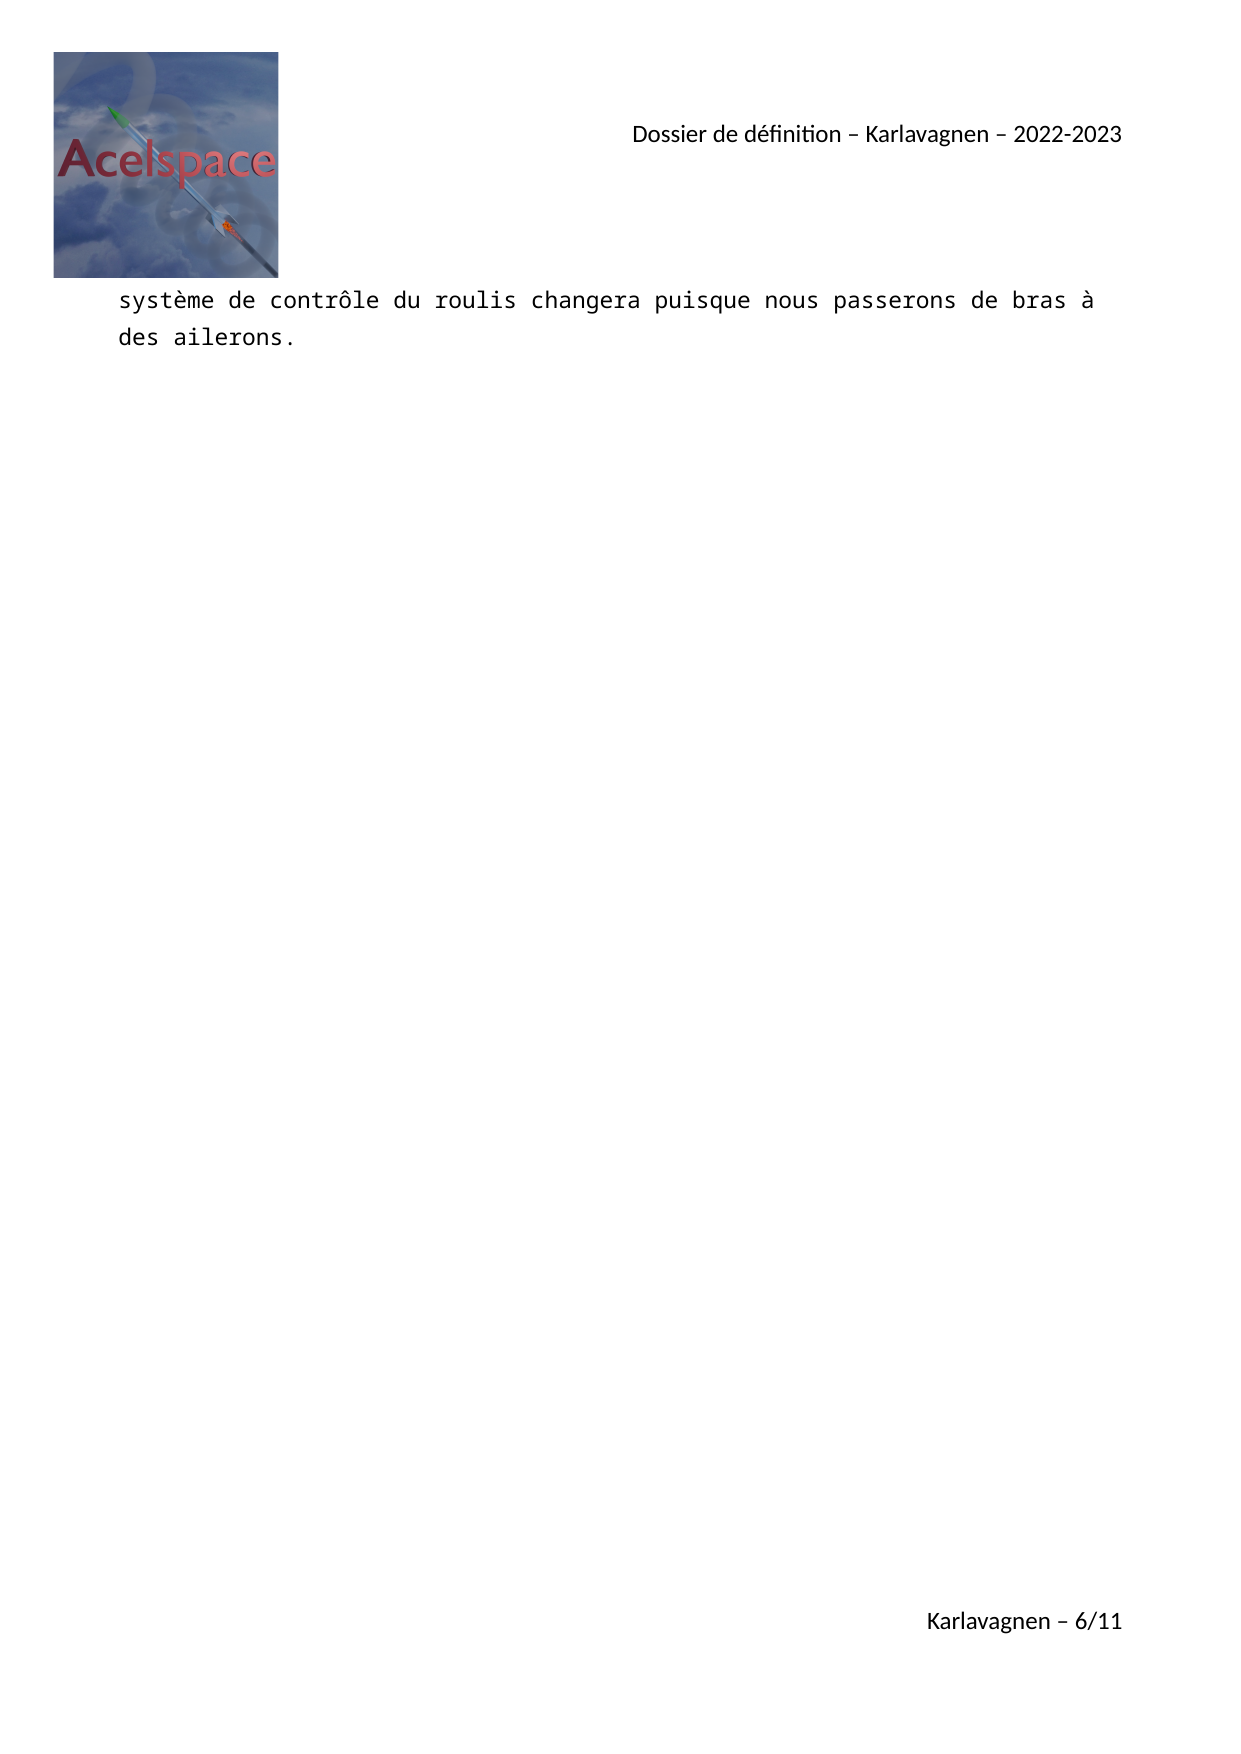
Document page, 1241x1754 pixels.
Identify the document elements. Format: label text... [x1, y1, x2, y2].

picture [53, 52, 279, 278]
text système de contrôle du roulis changera puisque nous passerons de bras à des ailerons. [118, 178, 1122, 352]
